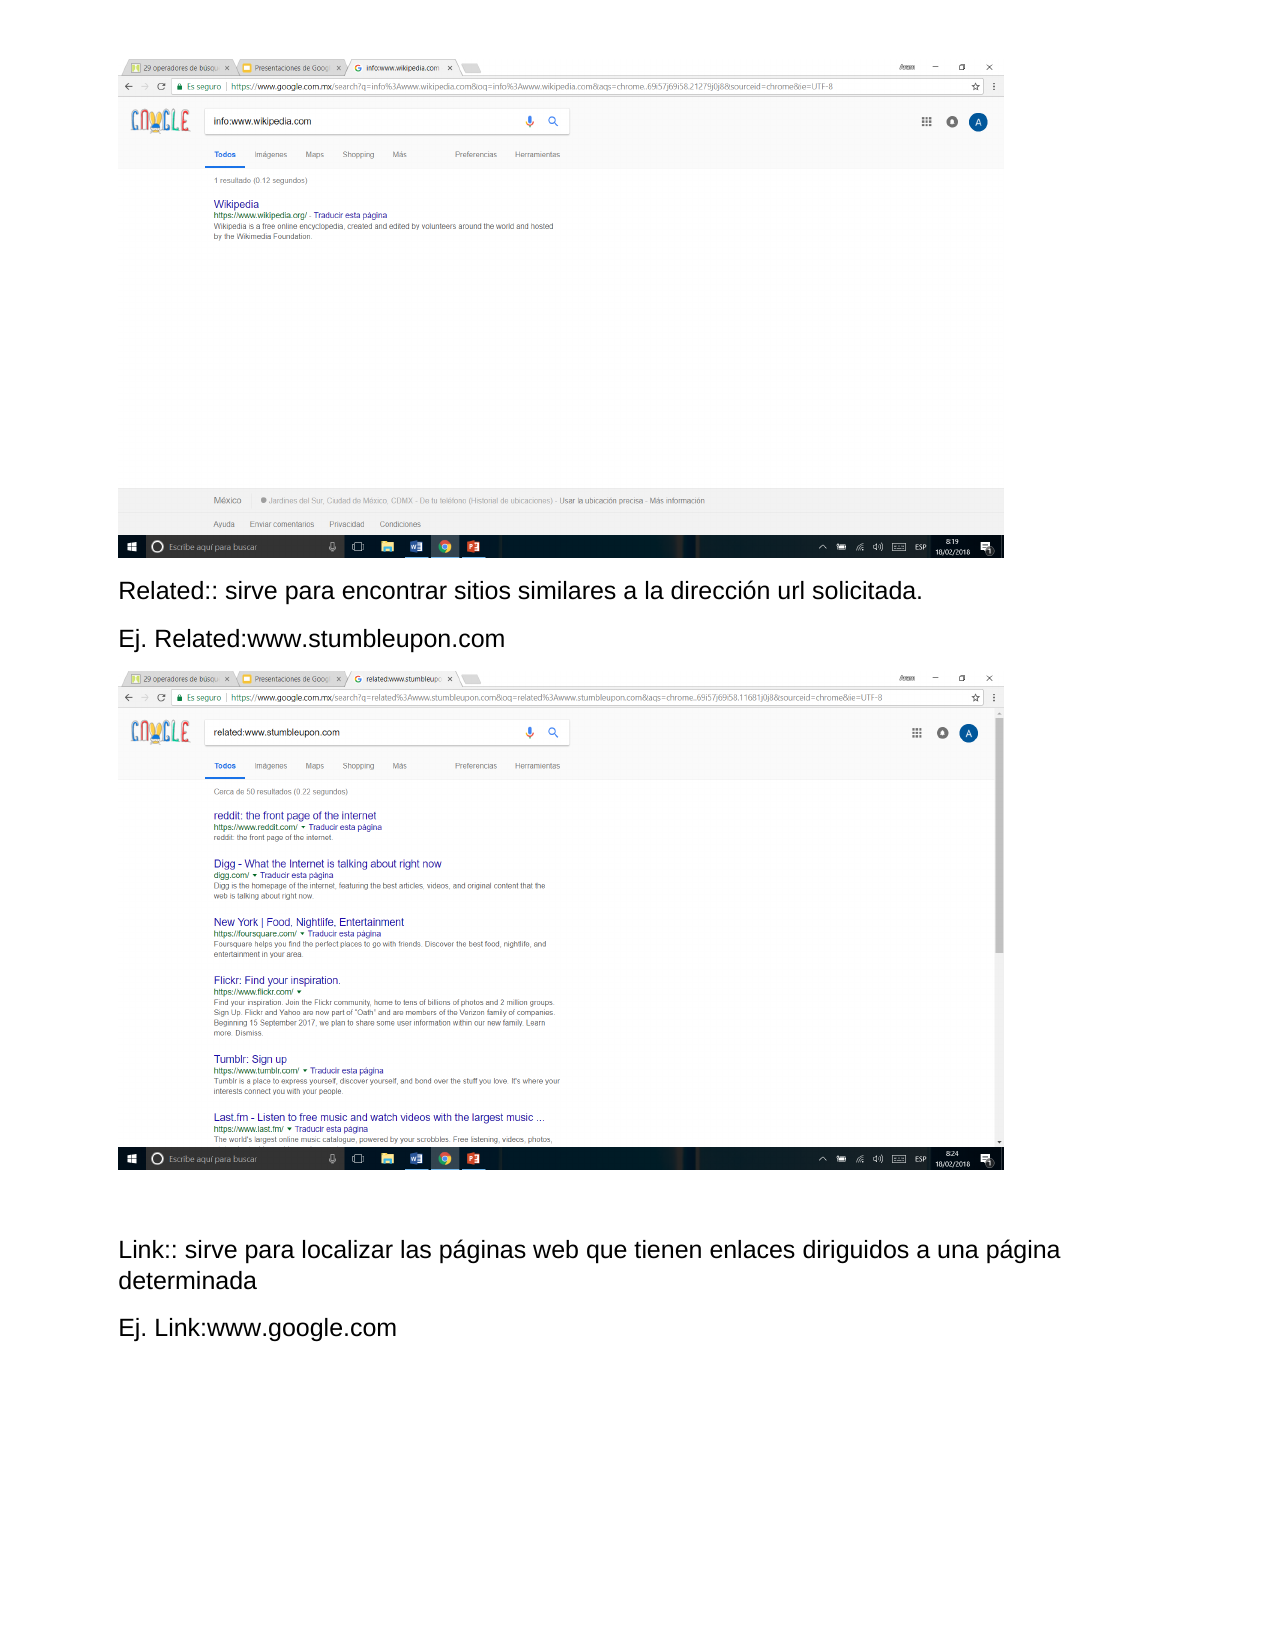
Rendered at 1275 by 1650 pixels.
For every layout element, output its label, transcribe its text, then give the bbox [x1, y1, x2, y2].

text Link:: sirve para localizar las páginas web que tienen enlaces diriguidos a una página determinada [118, 1235, 1205, 1295]
text Ej. Related:www.stumbleupon.com [118, 623, 1205, 652]
text Related:: sirve para encontrar sitios similares a la dirección url solicitada. [118, 576, 1205, 605]
text Ej. Link:www.google.com [118, 1313, 1205, 1342]
